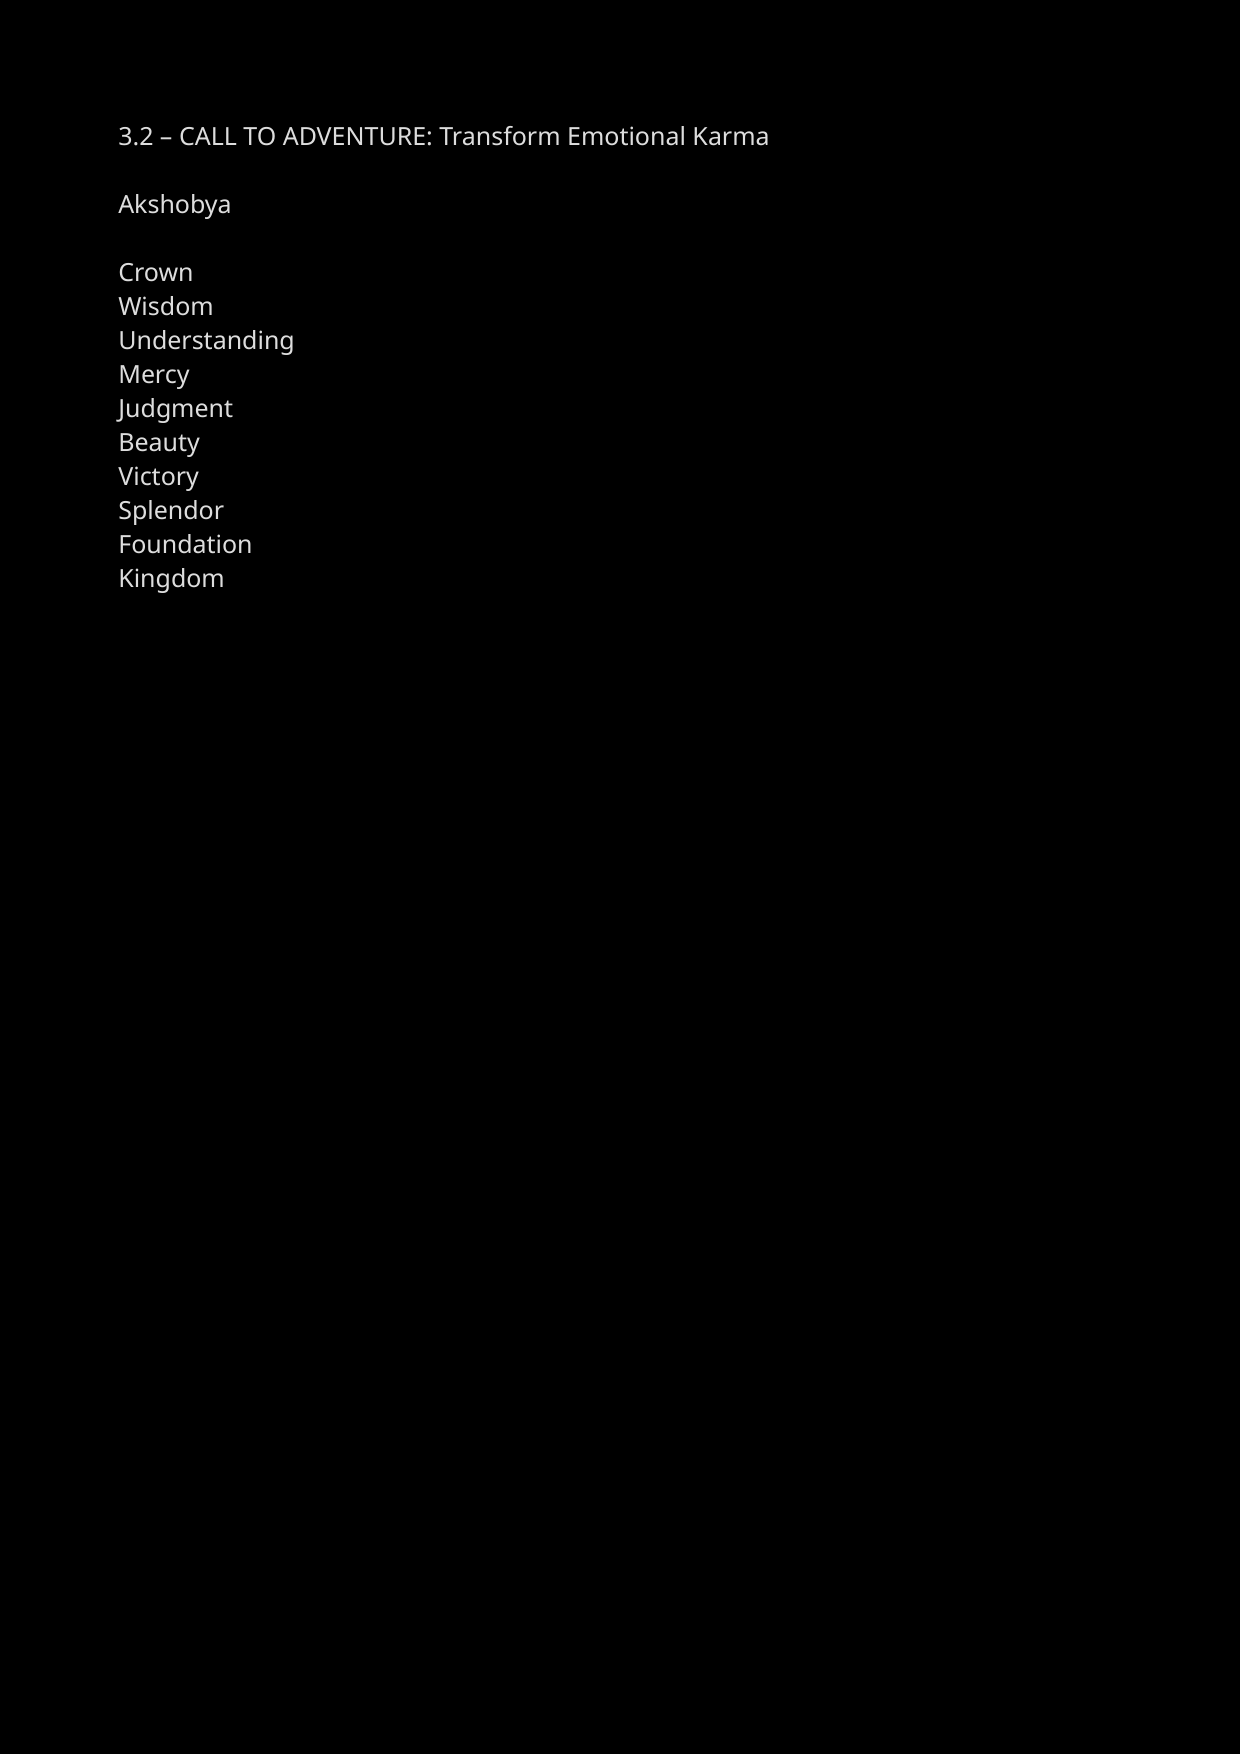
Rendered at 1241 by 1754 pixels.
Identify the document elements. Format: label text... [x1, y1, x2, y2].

text Kingdom [118, 561, 1122, 595]
text Wisdom [118, 288, 1122, 322]
text Victory [118, 459, 1122, 493]
text Crown [118, 254, 1122, 288]
text Mercy [118, 357, 1122, 391]
text Foundation [118, 527, 1122, 561]
text Judgment [118, 391, 1122, 425]
text Splendor [118, 493, 1122, 527]
text 3.2 – CALL TO ADVENTURE: Transform Emotional Karma [118, 118, 1122, 152]
text Beauty [118, 425, 1122, 459]
text Akshobya [118, 186, 1122, 220]
text Understanding [118, 322, 1122, 357]
